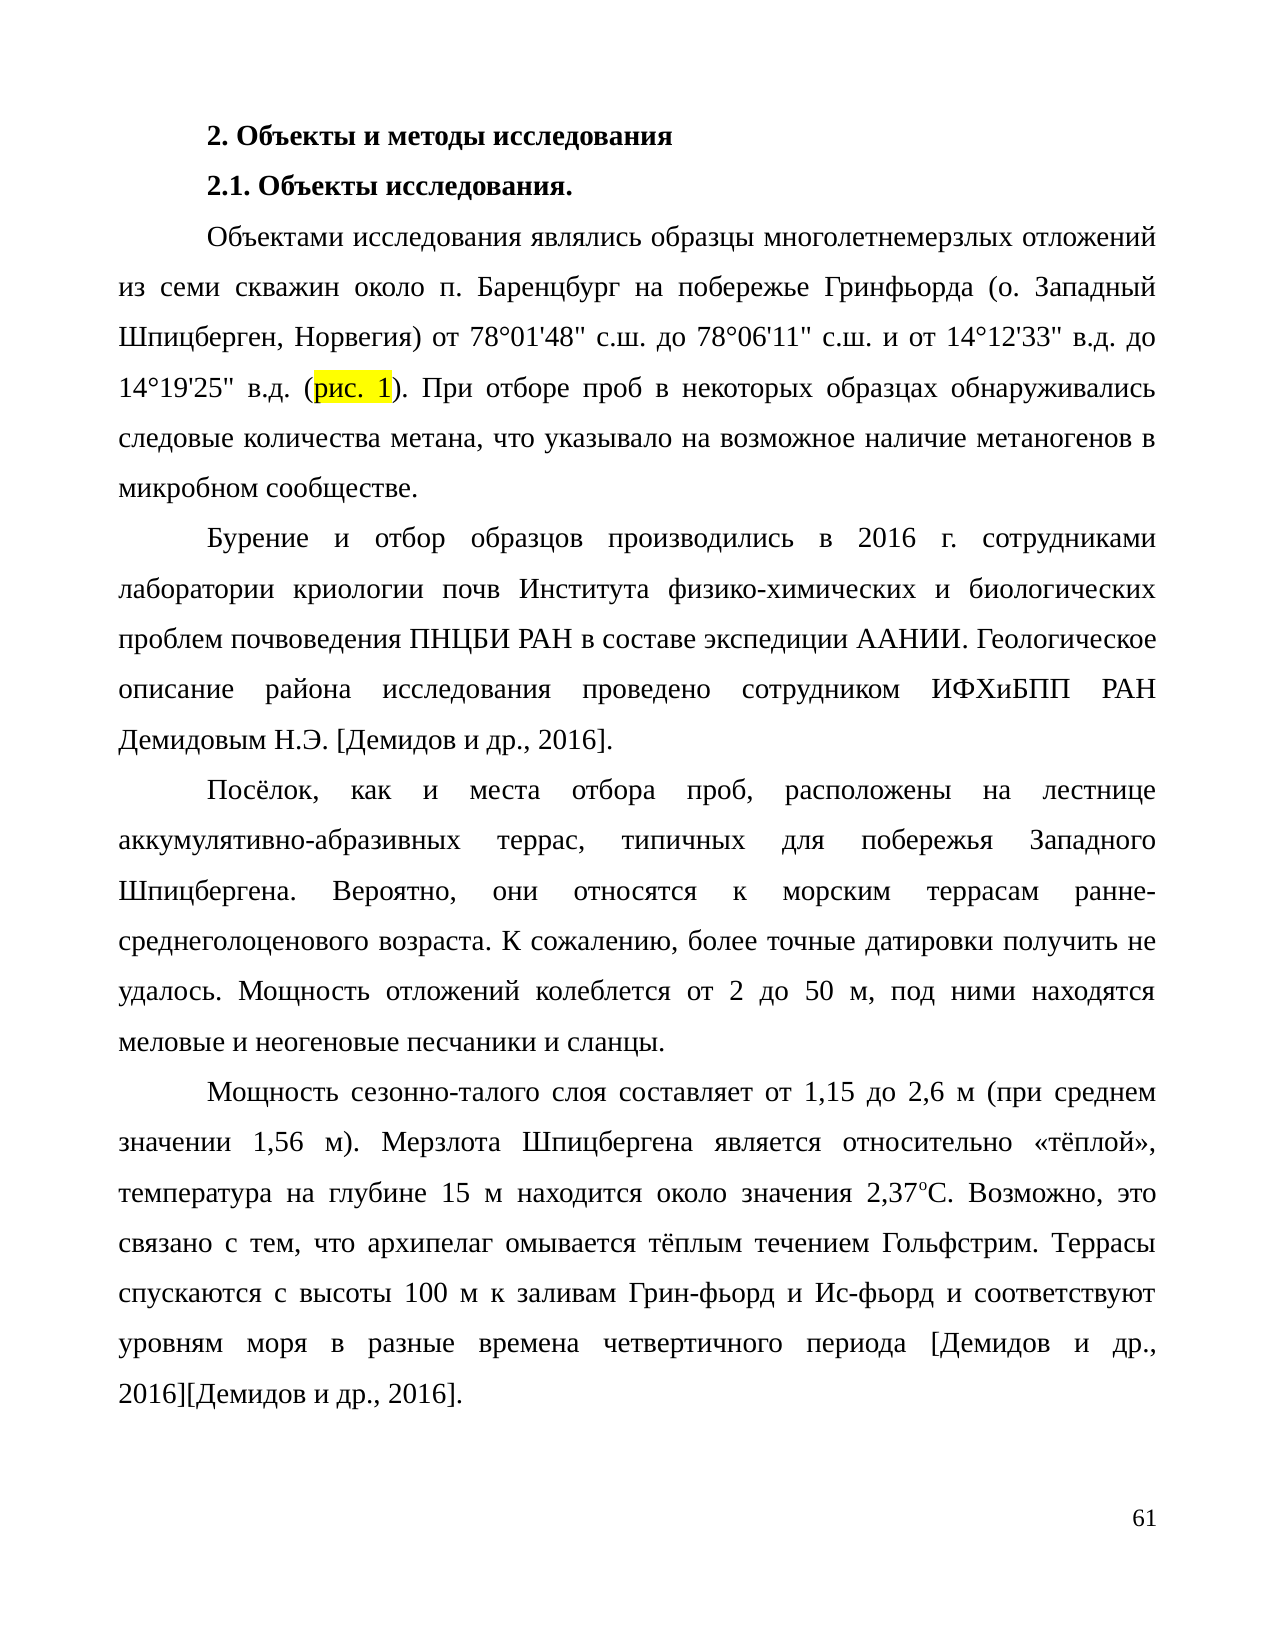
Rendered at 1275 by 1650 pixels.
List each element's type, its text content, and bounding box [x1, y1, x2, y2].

text Посёлок, как и места отбора проб, расположены на лестнице аккумулятивно-абразивных террас, типичных для побережья Западного Шпицбергена. Вероятно, они относятся к морским террасам ранне-среднеголоценового возраста. К сожалению, более точные датировки получить не удалось. Мощность отложений колеблется от 2 до 50 м, под ними находятся меловые и неогеновые песчаники и сланцы. [118, 772, 1157, 1057]
subtitle Бурение и отбор образцов производились в 2016 г. сотрудниками лаборатории криологии почв Института физико-химических и биологических проблем почвоведения ПНЦБИ РАН в составе экспедиции ААНИИ. Геологическое описание района исследования проведено сотрудником ИФХиБПП РАН Демидовым Н.Э. [Демидов и др., 2016]⁠. [118, 521, 1157, 755]
subtitle 2.1. Объекты исследования. [118, 168, 1157, 202]
subtitle Мощность сезонно-талого слоя составляет от 1,15 до 2,6 м (при среднем значении 1,56 м). Мерзлота Шпицбергена является относительно «тёплой», температура на глубине 15 м находится около значения 2,37oC. Возможно, это связано с тем, что архипелаг омывается тёплым течением Гольфстрим. Террасы спускаются с высоты 100 м к заливам Грин-фьорд и Ис-фьорд и соответствуют уровням моря в разные времена четвертичного периода [Демидов и др., 2016]⁠[Демидов и др., 2016]. [118, 1074, 1157, 1409]
text 2. Объекты и методы исследования [118, 118, 1157, 152]
subtitle Объектами исследования являлись образцы многолетнемерзлых отложений из семи скважин около п. Баренцбург на побережье Гринфьорда (о. Западный Шпицберген, Норвегия) от 78°01'48" с.ш. до 78°06'11" с.ш. и от 14°12'33" в.д. до 14°19'25" в.д. (рис. 1). При отборе проб в некоторых образцах обнаруживались следовые количества метана, что указывало на возможное наличие метаногенов в микробном сообществе. [118, 219, 1157, 504]
